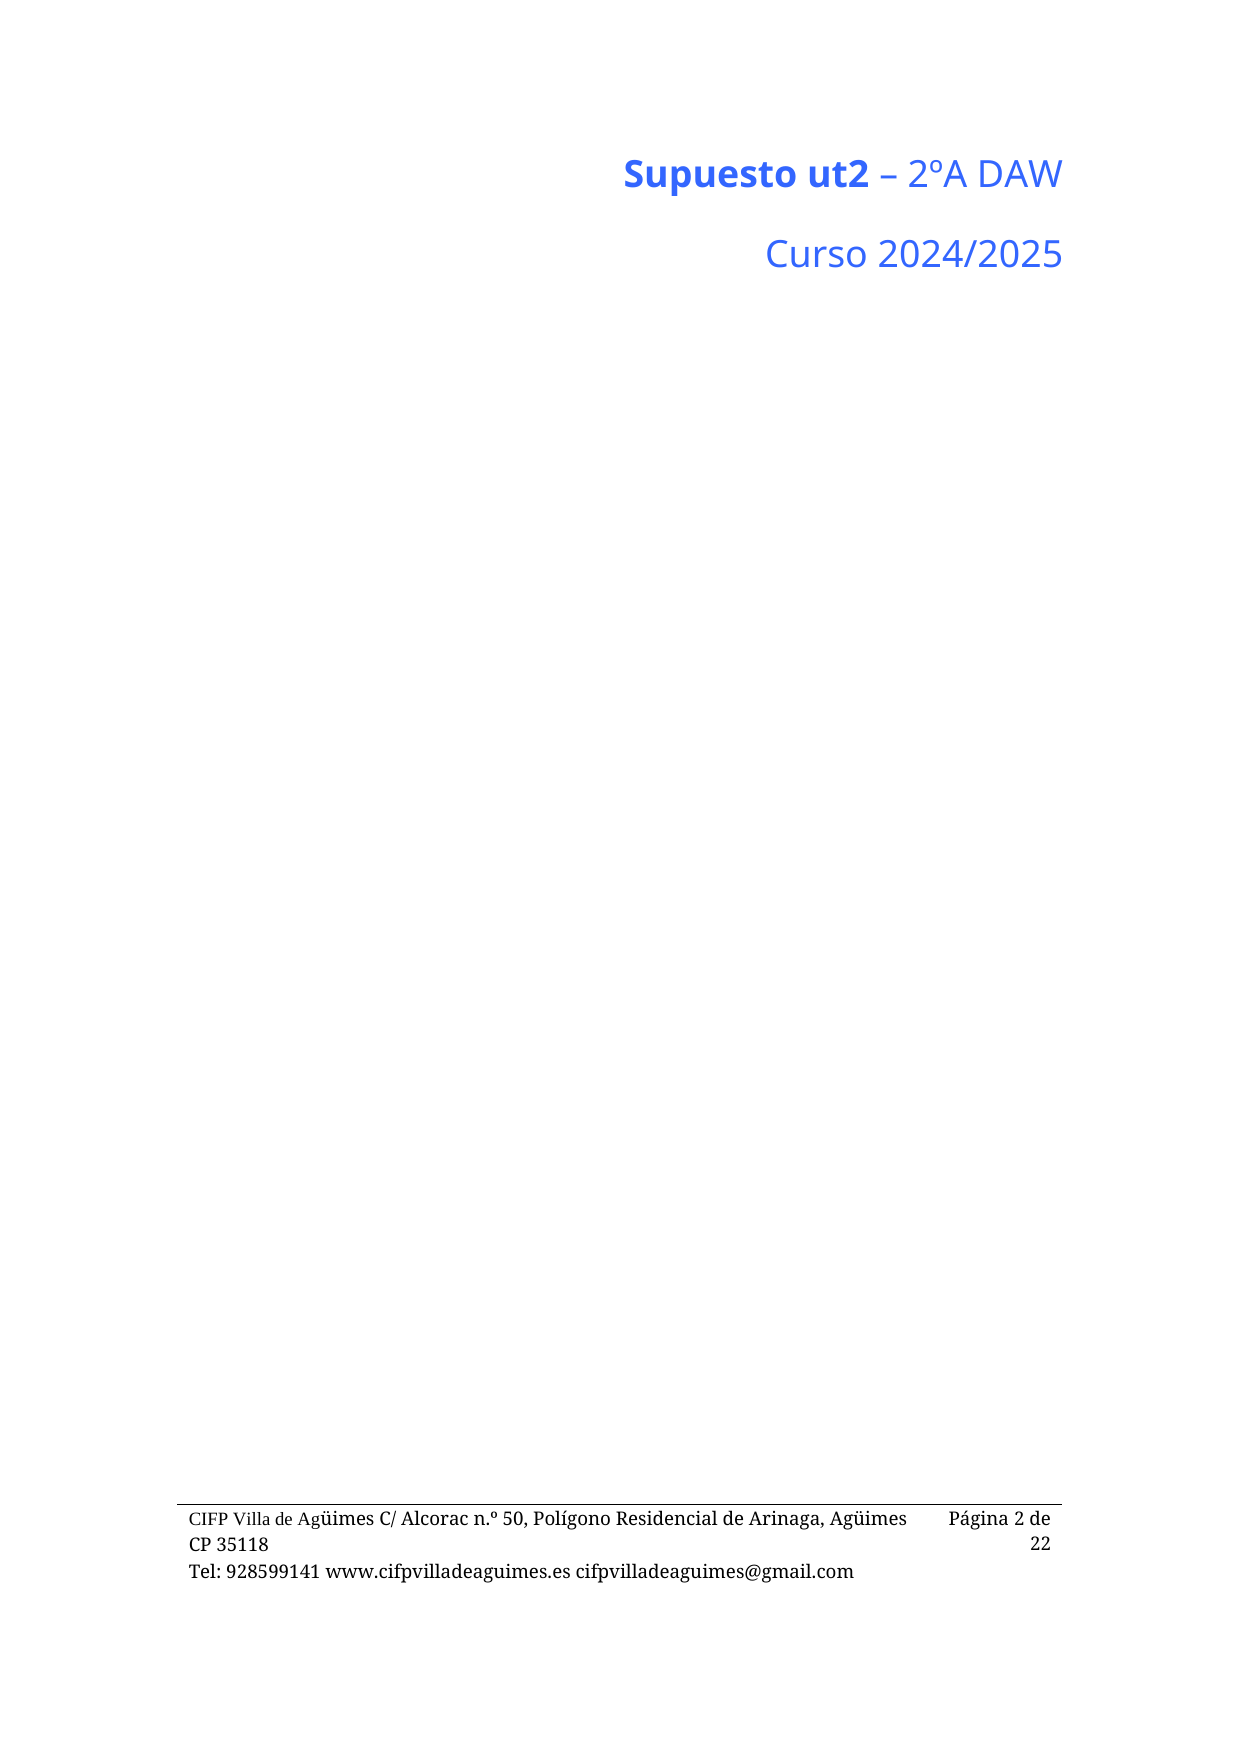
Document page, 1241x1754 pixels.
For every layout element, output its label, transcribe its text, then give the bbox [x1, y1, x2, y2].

text Curso 2024/2025 [177, 227, 1063, 278]
text Supuesto ut2 – 2ºA DAW [177, 148, 1063, 199]
